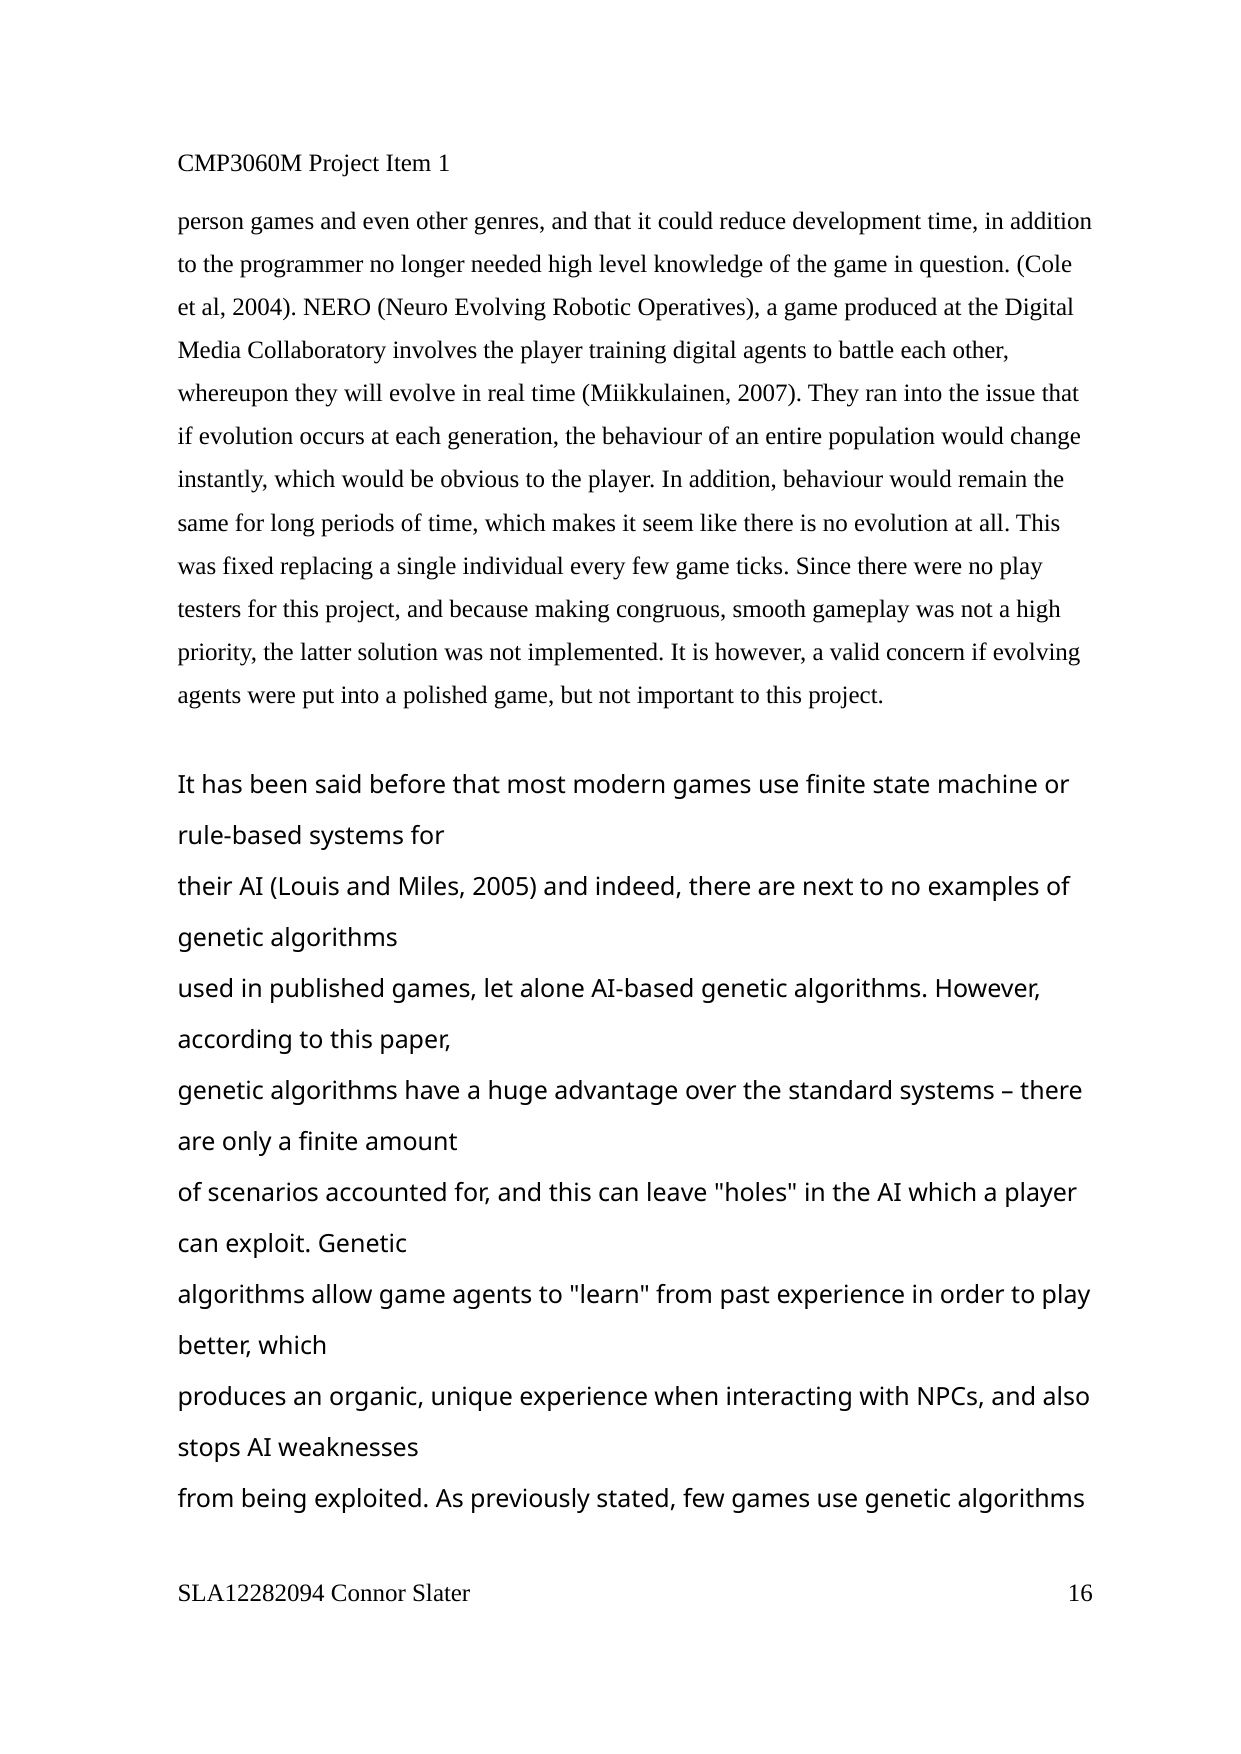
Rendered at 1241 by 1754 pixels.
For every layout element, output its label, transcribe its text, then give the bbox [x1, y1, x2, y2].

text from being exploited. As previously stated, few games use genetic algorithms [177, 1481, 1093, 1515]
text It has been said before that most modern games use finite state machine or rule-based systems for [177, 766, 1093, 852]
text produces an organic, unique experience when interacting with NPCs, and also stops AI weaknesses [177, 1379, 1093, 1464]
text their AI (Louis and Miles, 2005) and indeed, there are next to no examples of genetic algorithms [177, 868, 1093, 954]
text person games and even other genres, and that it could reduce development time, in addition to the programmer no longer needed high level knowledge of the game in question. (Cole et al, 2004). NERO (Neuro Evolving Robotic Operatives), a game produced at the Digital Media Collaboratory involves the player training digital agents to battle each other, whereupon they will evolve in real time (Miikkulainen, 2007). They ran into the issue that if evolution occurs at each generation, the behaviour of an entire population would change instantly, which would be obvious to the player. In addition, behaviour would remain the same for long periods of time, which makes it seem like there is no evolution at all. This was fixed replacing a single individual every few game ticks. Since there were no play testers for this project, and because making congruous, smooth gameplay was not a high priority, the latter solution was not implemented. It is however, a valid concern if evolving agents were put into a polished game, but not important to this project. [177, 206, 1093, 709]
text genetic algorithms have a huge advantage over the standard systems – there are only a finite amount [177, 1073, 1093, 1158]
text of scenarios accounted for, and this can leave "holes" in the AI which a player can exploit. Genetic [177, 1175, 1093, 1260]
text algorithms allow game agents to "learn" from past experience in order to play better, which [177, 1277, 1093, 1362]
text used in published games, let alone AI-based genetic algorithms. However, according to this paper, [177, 971, 1093, 1056]
